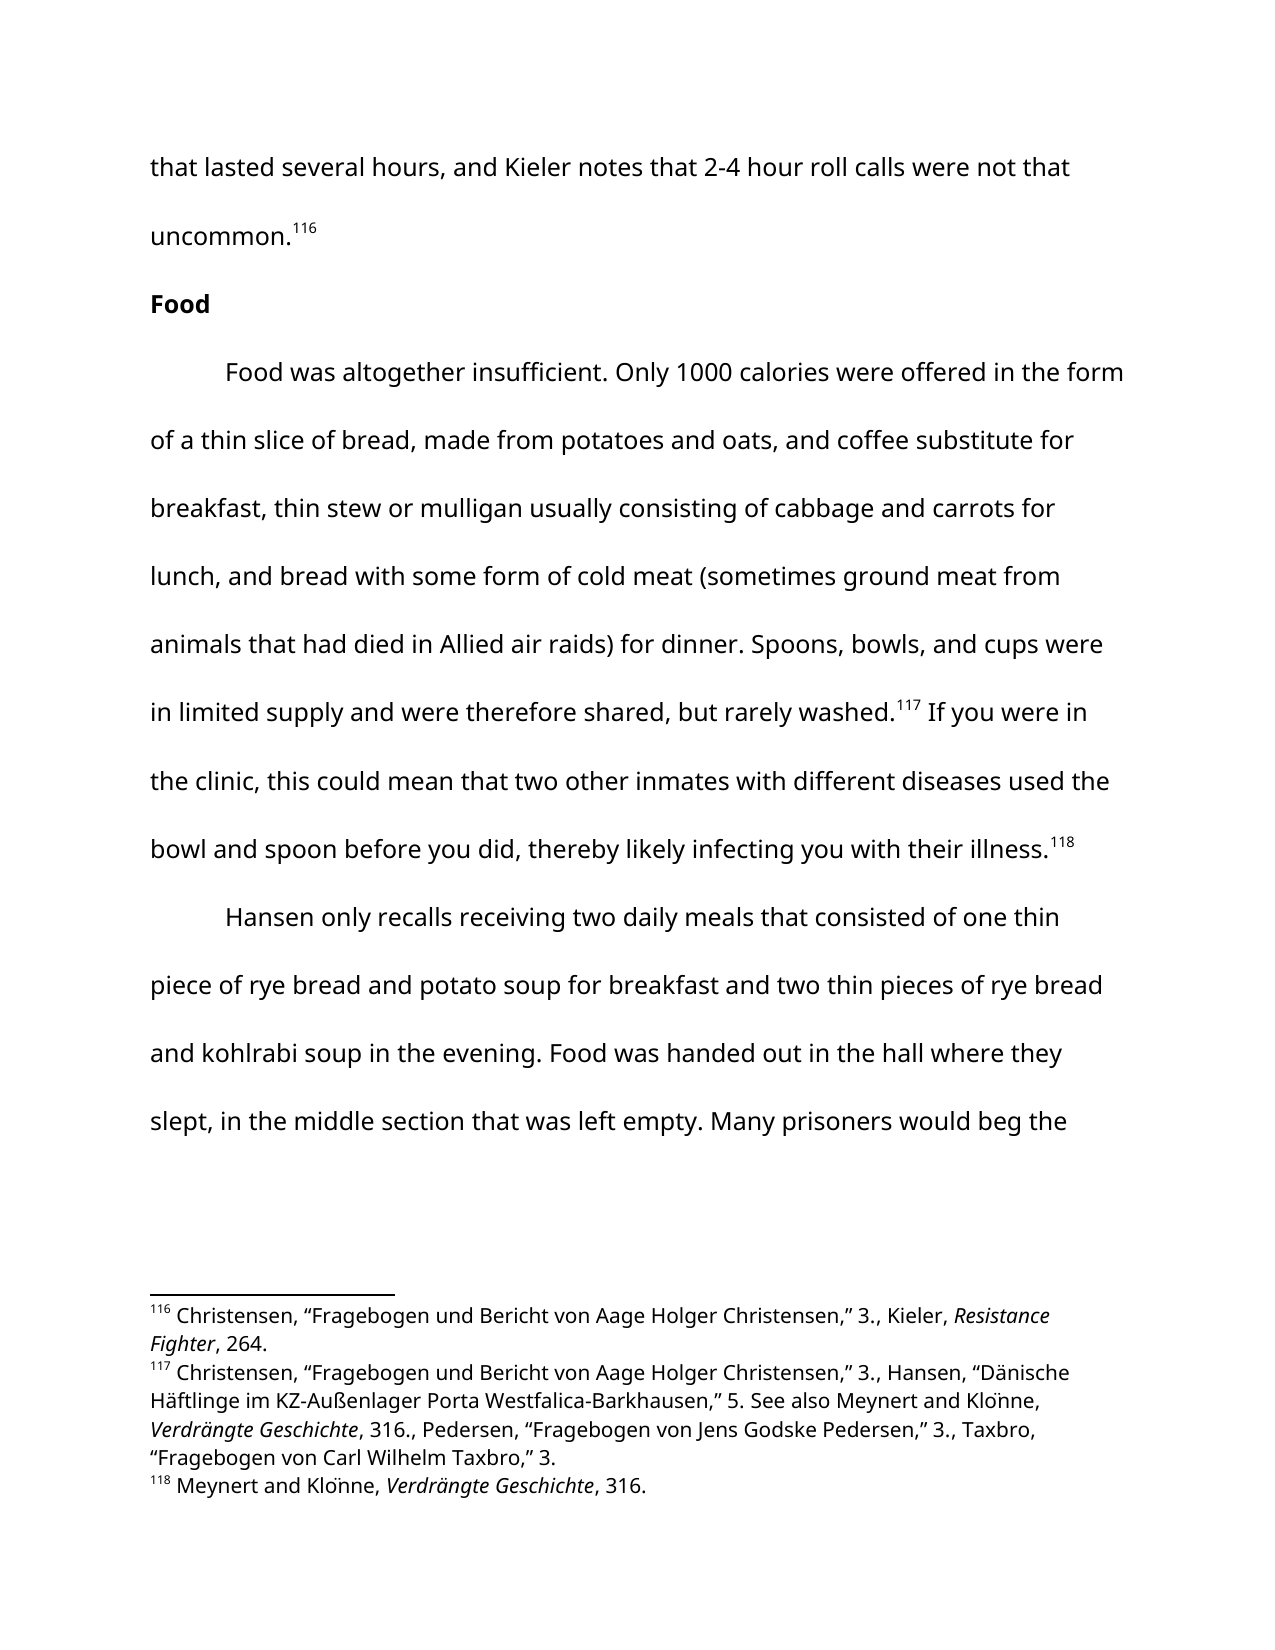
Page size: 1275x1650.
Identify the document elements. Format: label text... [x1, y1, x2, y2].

text Food [150, 286, 1125, 320]
text Food was altogether insufficient. Only 1000 calories were offered in the form of a thin slice of bread, made from potatoes and oats, and coffee substitute for breakfast, thin stew or mulligan usually consisting of cabbage and carrots for lunch, and bread with some form of cold meat (sometimes ground meat from animals that had died in Allied air raids) for dinner. Spoons, bowls, and cups were in limited supply and were therefore shared, but rarely washed. If you were in the clinic, this could mean that two other inmates with different diseases used the bowl and spoon before you did, thereby likely infecting you with their illness. [150, 354, 1125, 865]
text Christensen, “Fragebogen und Bericht von Aage Holger Christensen,” 3., Kieler, Resistance Fighter, 264. [150, 1301, 1125, 1358]
text Christensen, “Fragebogen und Bericht von Aage Holger Christensen,” 3., Hansen, “Dänische Häftlinge im KZ-Außenlager Porta Westfalica-Barkhausen,” 5. See also Meynert and Klönne, Verdrängte Geschichte, 316., Pedersen, “Fragebogen von Jens Godske Pedersen,” 3., Taxbro, “Fragebogen von Carl Wilhelm Taxbro,” 3. [150, 1358, 1125, 1472]
text Meynert and Klönne, Verdrängte Geschichte, 316. [150, 1472, 1125, 1500]
text Hansen only recalls receiving two daily meals that consisted of one thin piece of rye bread and potato soup for breakfast and two thin pieces of rye bread and kohlrabi soup in the evening. Food was handed out in the hall where they slept, in the middle section that was left empty. Many prisoners would beg the [150, 899, 1125, 1138]
text that lasted several hours, and Kieler notes that 2-4 hour roll calls were not that uncommon. [150, 150, 1125, 252]
